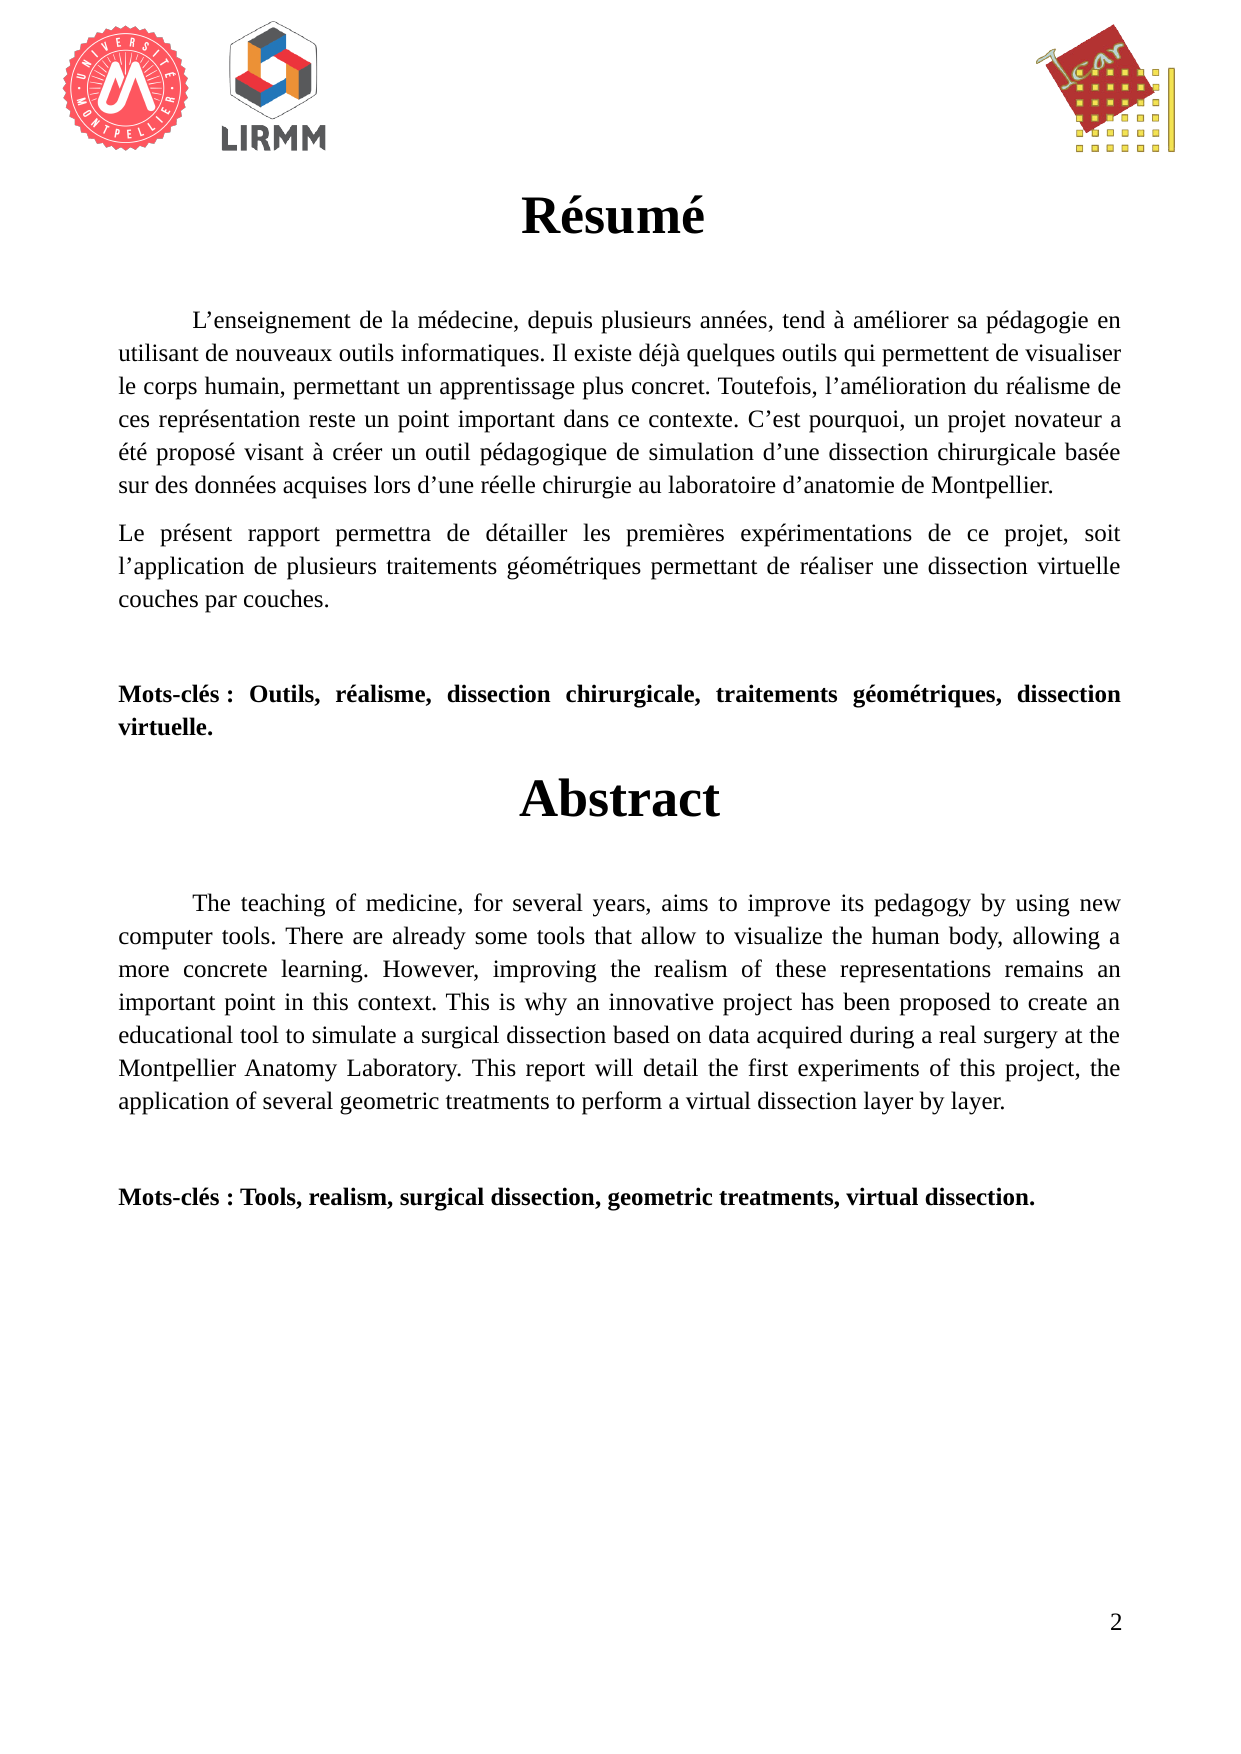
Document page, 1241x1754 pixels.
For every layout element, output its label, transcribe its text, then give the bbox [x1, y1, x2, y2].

subtitle Résumé [118, 183, 1122, 245]
text Mots-clés : Outils, réalisme, dissection chirurgicale, traitements géométriques, dissection virtuelle. [118, 679, 1122, 741]
picture [57, 13, 201, 156]
text The teaching of medicine, for several years, aims to improve its pedagogy by using new computer tools. There are already some tools that allow to visualize the human body, allowing a more concrete learning. However, improving the realism of these representations remains an important point in this context. This is why an innovative project has been proposed to create an educational tool to simulate a surgical dissection based on data acquired during a real surgery at the Montpellier Anatomy Laboratory. This report will detail the first experiments of this project, the application of several geometric treatments to perform a virtual dissection layer by layer. [118, 888, 1122, 1115]
subtitle Abstract [118, 766, 1122, 828]
text Mots-clés : Tools, realism, surgical dissection, geometric treatments, virtual dissection. [118, 1182, 1122, 1210]
text L’enseignement de la médecine, depuis plusieurs années, tend à améliorer sa pédagogie en utilisant de nouveaux outils informatiques. Il existe déjà quelques outils qui permettent de visualiser le corps humain, permettant un apprentissage plus concret. Toutefois, l’amélioration du réalisme de ces représentation reste un point important dans ce contexte. C’est pourquoi, un projet novateur a été proposé visant à créer un outil pédagogique de simulation d’une dissection chirurgicale basée sur des données acquises lors d’une réelle chirurgie au laboratoire d’anatomie de Montpellier. [118, 305, 1122, 499]
picture [1025, 6, 1177, 154]
text Le présent rapport permettra de détailler les premières expérimentations de ce projet, soit l’application de plusieurs traitements géométriques permettant de réaliser une dissection virtuelle couches par couches. [118, 518, 1122, 612]
picture [203, 16, 343, 155]
